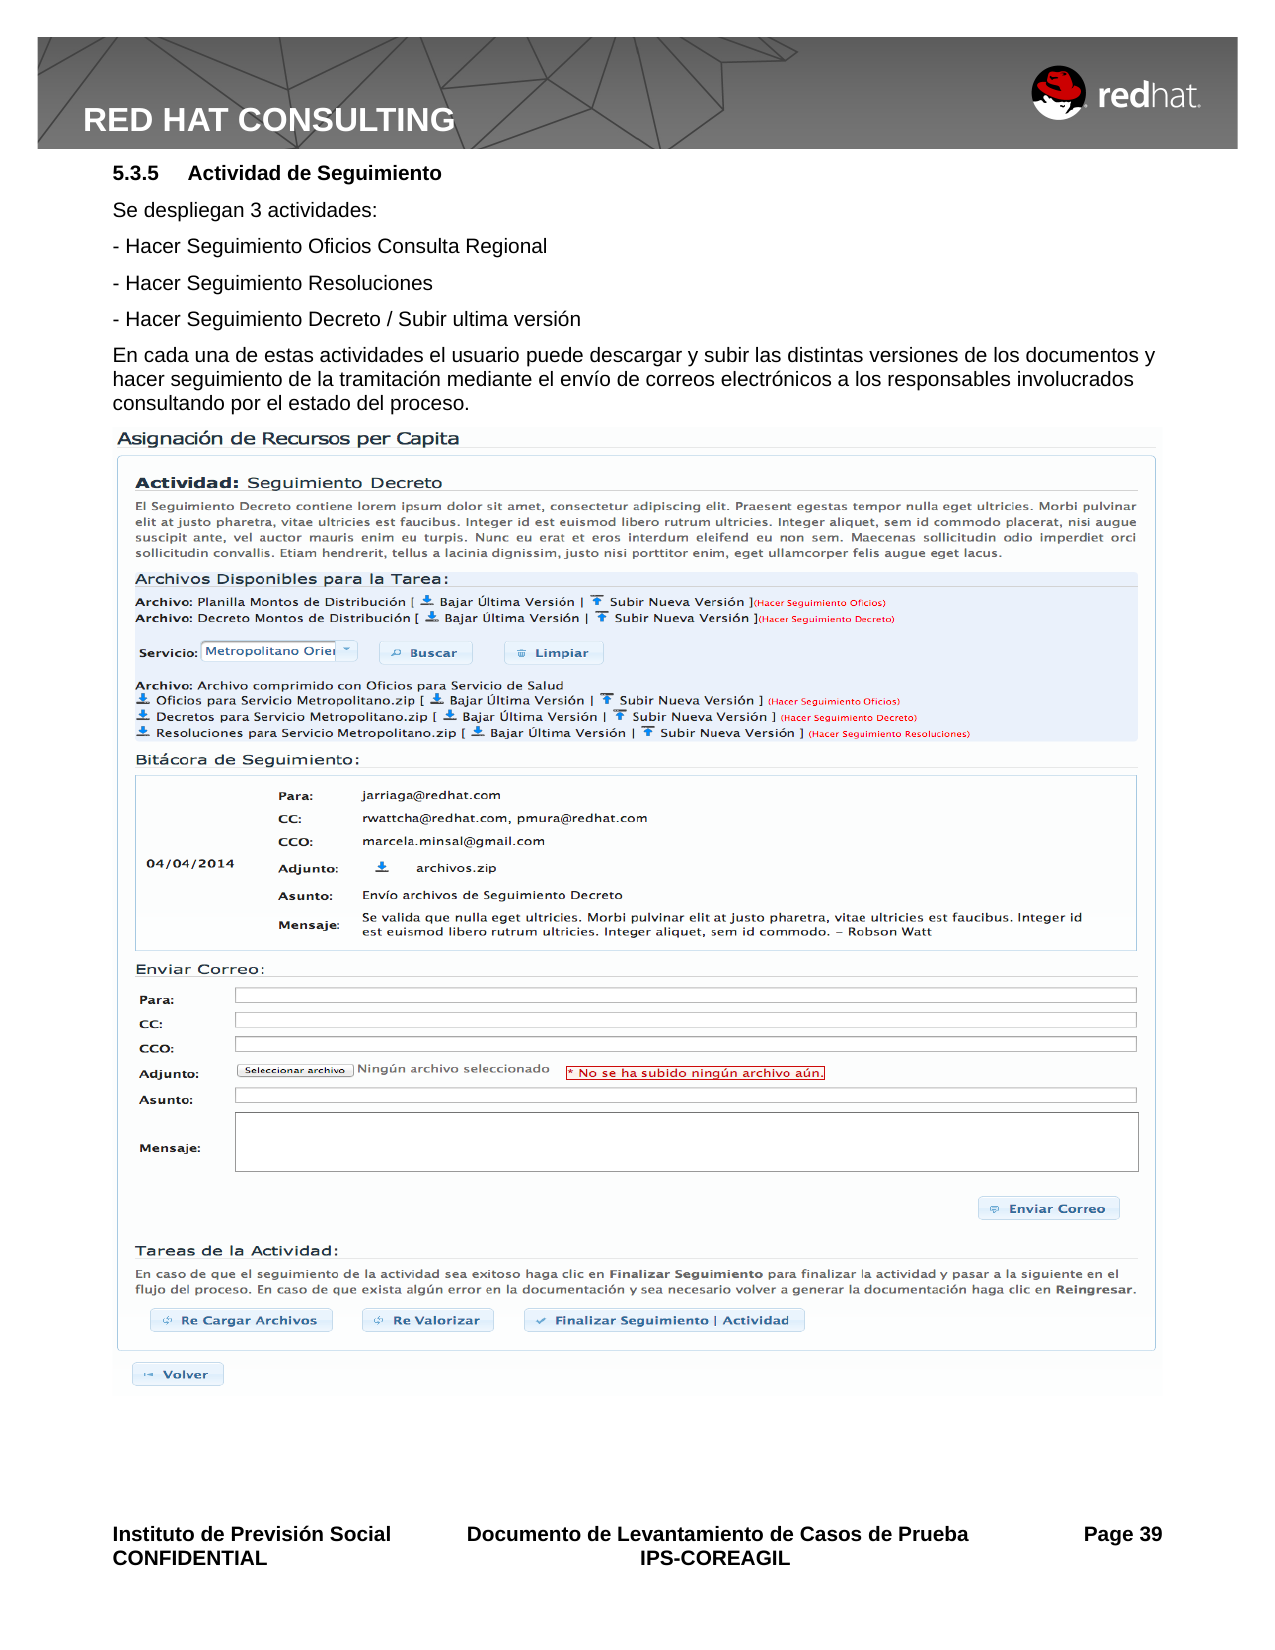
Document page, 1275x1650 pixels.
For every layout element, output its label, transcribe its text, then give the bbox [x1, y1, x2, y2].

subtitle Actividad de Seguimiento [112, 161, 1162, 185]
text - Hacer Seguimiento Decreto / Subir ultima versión [112, 307, 1162, 331]
picture [37, 37, 1238, 149]
text Se despliegan 3 actividades: [112, 197, 1162, 221]
picture [112, 427, 1163, 1396]
text En cada una de estas actividades el usuario puede descargar y subir las distintas versiones de los documentos y hacer seguimiento de la tramitación mediante el envío de correos electrónicos a los responsables involucrados consultando por el estado del proceso. [112, 343, 1162, 415]
text - Hacer Seguimiento Oficios Consulta Regional [112, 234, 1162, 258]
text - Hacer Seguimiento Resoluciones [112, 270, 1162, 294]
